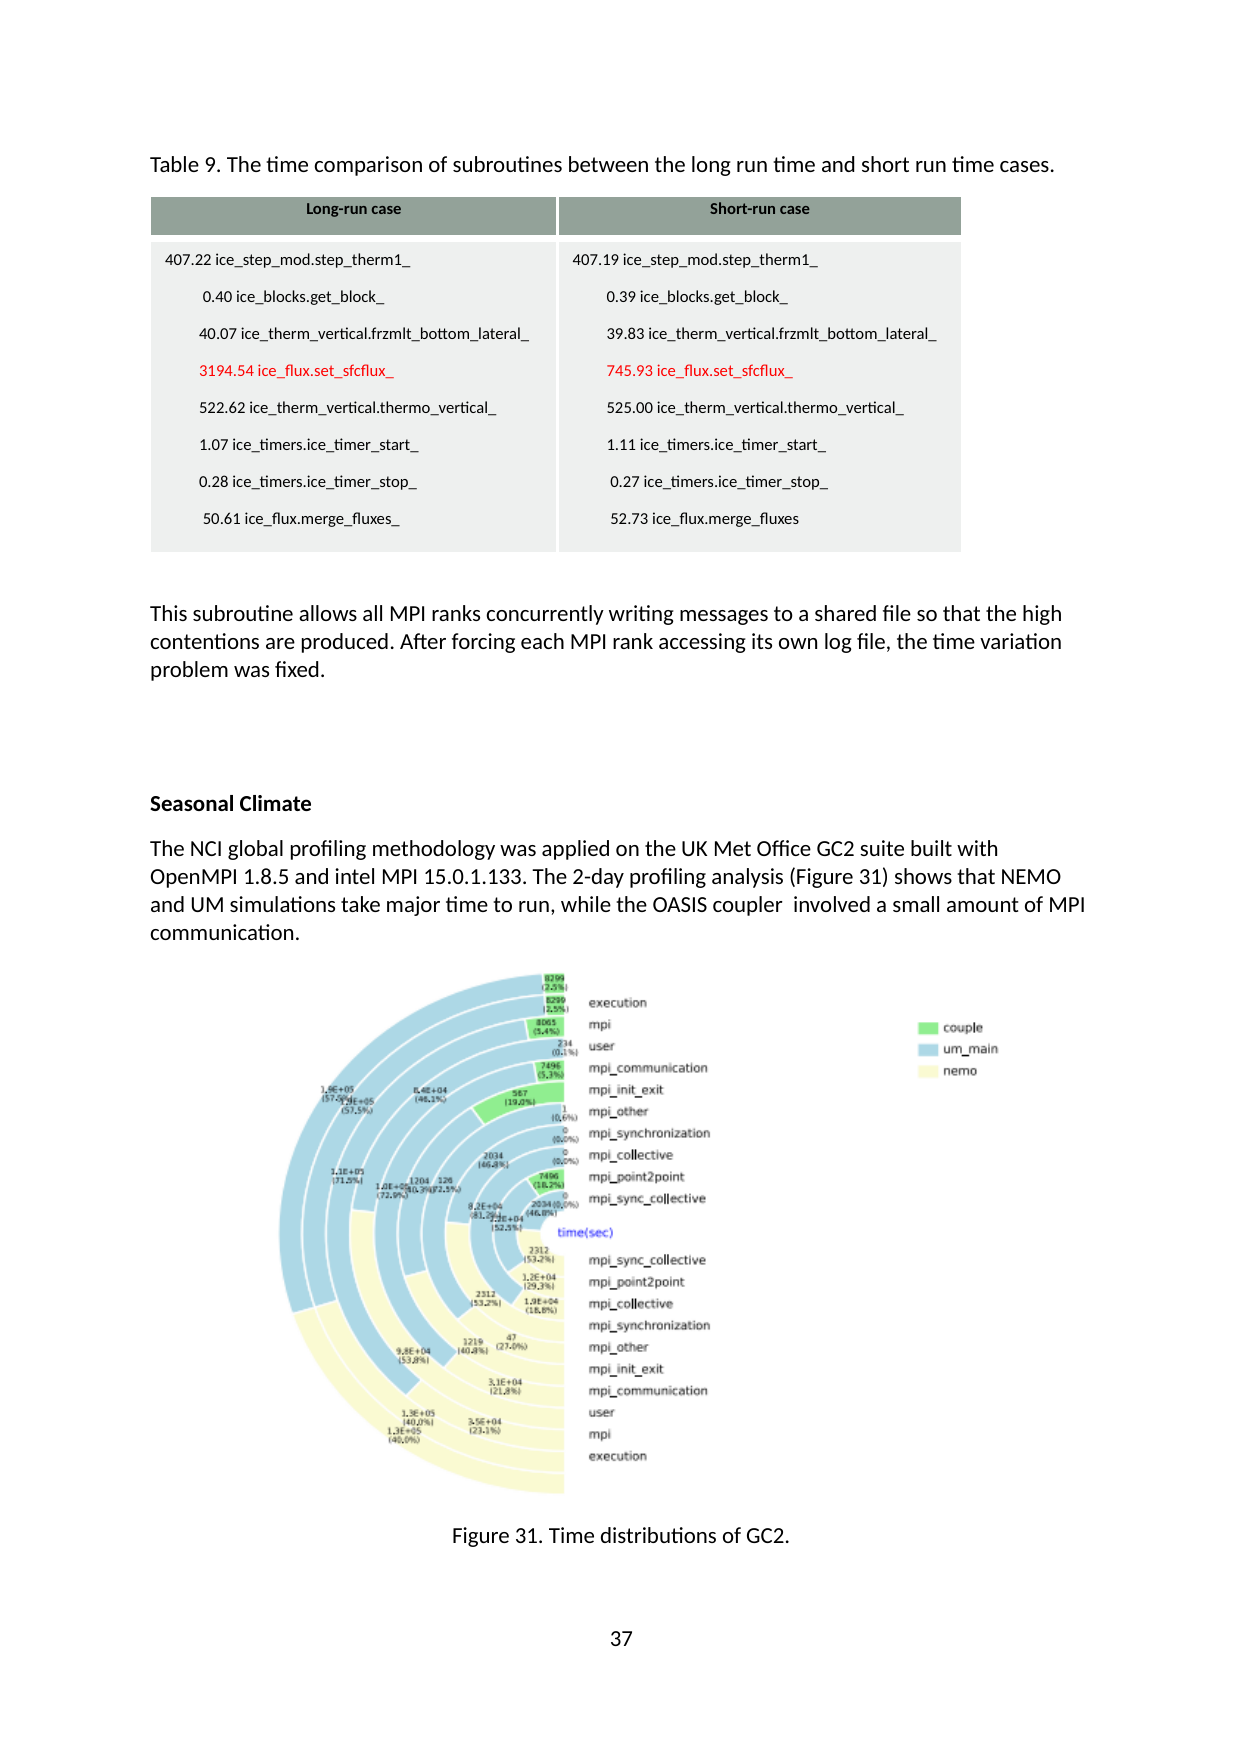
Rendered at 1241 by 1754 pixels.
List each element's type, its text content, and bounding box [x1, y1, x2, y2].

text Seasonal Climate [150, 789, 1092, 817]
text Table 9. The time comparison of subroutines between the long run time and short run time cases. [150, 150, 1092, 178]
text This subroutine allows all MPI ranks concurrently writing messages to a shared file so that the high contentions are produced. After forcing each MPI rank accessing its own log file, the time variation problem was fixed. [150, 599, 1092, 683]
text Figure 31. Time distributions of GC2. [150, 1521, 1092, 1549]
table_cell 407.22 ice_step_mod.step_therm1_ 0.40 ice_blocks.get_block_ 40.07 ice_therm_vertical.frzmlt_bottom_lateral_ 3194.54 ice_flux.set_sfcflux_ 522.62 ice_therm_vertical.thermo_vertical_ 1.07 ice_timers.ice_timer_start_ 0.28 ice_timers.ice_timer_stop_ 50.61 ice_flux.merge_fluxes_ [151, 242, 556, 552]
text The NCI global profiling methodology was applied on the UK Met Office GC2 suite built with OpenMPI 1.8.5 and intel MPI 15.0.1.133. The 2-day profiling analysis (Figure 31) shows that NEMO and UM simulations take major time to run, while the OASIS coupler involved a small amount of MPI communication. [150, 834, 1092, 946]
table_header Short-run case [559, 197, 961, 235]
table_header Long-run case [151, 197, 556, 235]
table_cell 407.19 ice_step_mod.step_therm1_ 0.39 ice_blocks.get_block_ 39.83 ice_therm_vertical.frzmlt_bottom_lateral_ 745.93 ice_flux.set_sfcflux_ 525.00 ice_therm_vertical.thermo_vertical_ 1.11 ice_timers.ice_timer_start_ 0.27 ice_timers.ice_timer_stop_ 52.73 ice_flux.merge_fluxes [559, 242, 961, 552]
